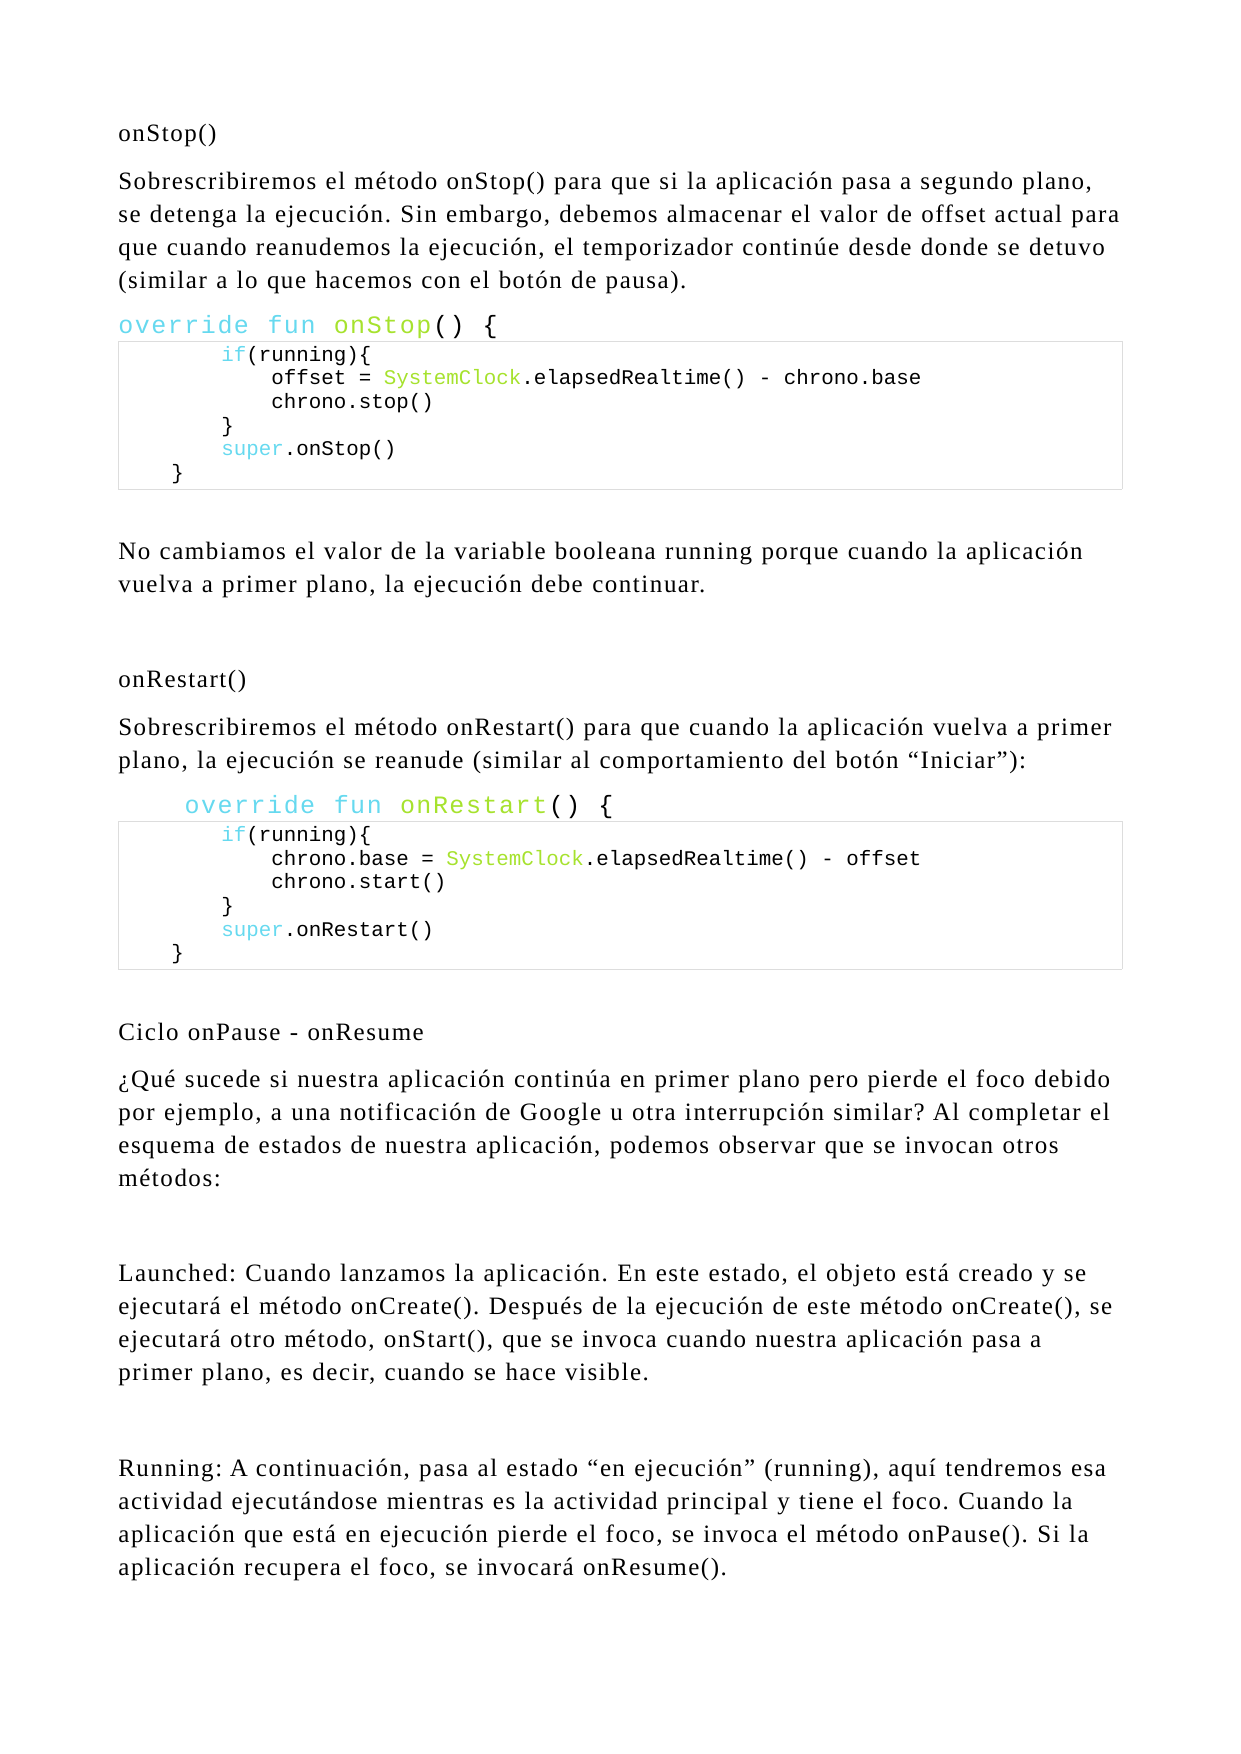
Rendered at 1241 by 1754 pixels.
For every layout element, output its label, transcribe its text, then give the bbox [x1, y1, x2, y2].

text Launched: Cuando lanzamos la aplicación. En este estado, el objeto está creado y se ejecutará el método onCreate(). Después de la ejecución de este método onCreate(), se ejecutará otro método, onStart(), que se invoca cuando nuestra aplicación pasa a primer plano, es decir, cuando se hace visible. [118, 1258, 1122, 1386]
text if(running){ [119, 822, 1122, 845]
text onRestart() [118, 664, 1122, 693]
text chrono.start() [119, 868, 1122, 892]
text super.onStop() [119, 435, 1122, 459]
text chrono.stop() [119, 388, 1122, 412]
text override fun onStop() { [118, 312, 1122, 341]
text } [119, 892, 1122, 916]
text Sobrescribiremos el método onRestart() para que cuando la aplicación vuelva a primer plano, la ejecución se reanude (similar al comportamiento del botón “Iniciar”): [118, 712, 1122, 774]
text override fun onRestart() { [118, 793, 1122, 821]
text No cambiamos el valor de la variable booleana running porque cuando la aplicación vuelva a primer plano, la ejecución debe continuar. [118, 536, 1122, 598]
text onStop() [118, 118, 1122, 147]
text Sobrescribiremos el método onStop() para que si la aplicación pasa a segundo plano, se detenga la ejecución. Sin embargo, debemos almacenar el valor de offset actual para que cuando reanudemos la ejecución, el temporizador continúe desde donde se detuvo (similar a lo que hacemos con el botón de pausa). [118, 166, 1122, 293]
text super.onRestart() [119, 916, 1122, 939]
text Running: A continuación, pasa al estado “en ejecución” (running), aquí tendremos esa actividad ejecutándose mientras es la actividad principal y tiene el foco. Cuando la aplicación que está en ejecución pierde el foco, se invoca el método onPause(). Si la aplicación recupera el foco, se invocará onResume(). [118, 1453, 1122, 1581]
text } [119, 939, 1122, 969]
text Ciclo onPause - onResume [118, 1017, 1122, 1045]
text offset = SystemClock.elapsedRealtime() - chrono.base [119, 364, 1122, 388]
text } [119, 412, 1122, 435]
text ¿Qué sucede si nuestra aplicación continúa en primer plano pero pierde el foco debido por ejemplo, a una notificación de Google u otra interrupción similar? Al completar el esquema de estados de nuestra aplicación, podemos observar que se invocan otros métodos: [118, 1064, 1122, 1192]
text } [119, 459, 1122, 489]
text if(running){ [119, 342, 1122, 364]
text chrono.base = SystemClock.elapsedRealtime() - offset [119, 845, 1122, 868]
